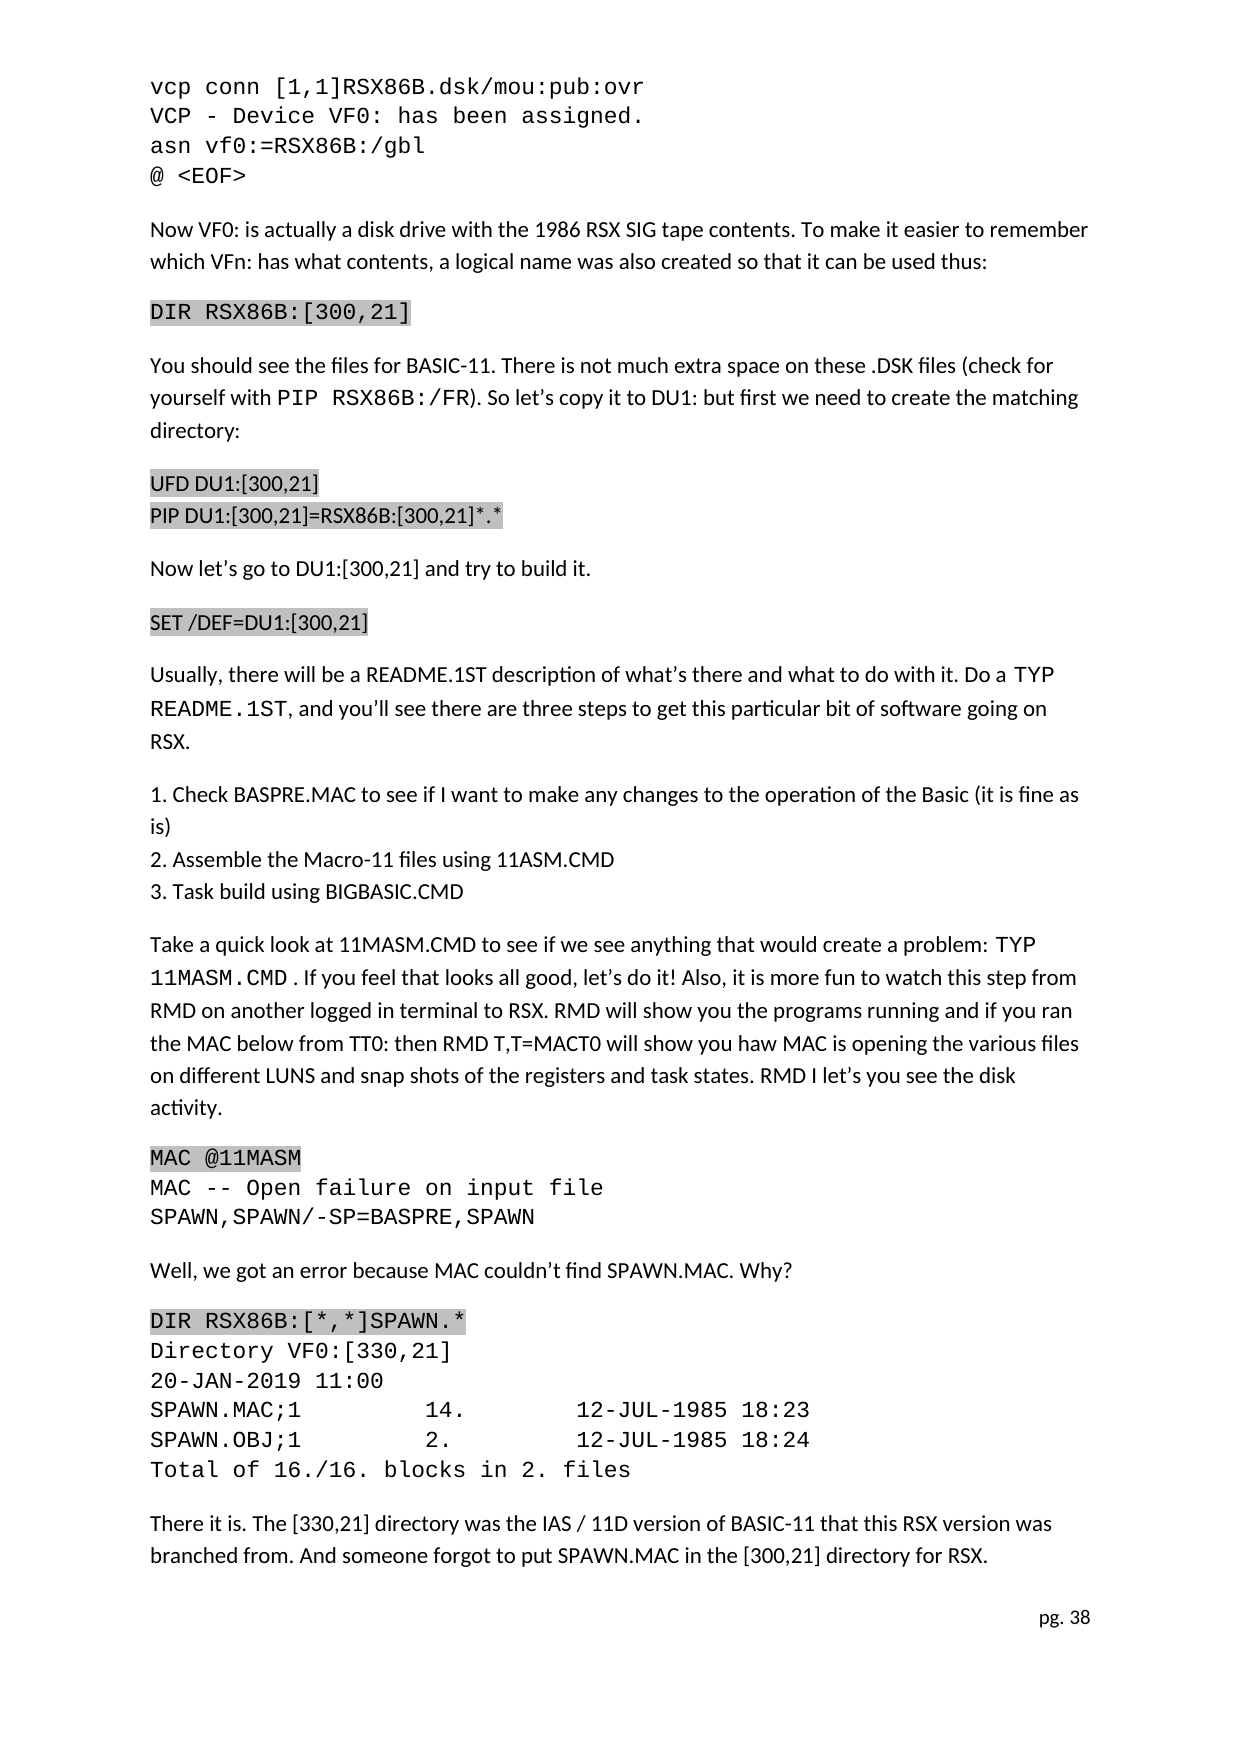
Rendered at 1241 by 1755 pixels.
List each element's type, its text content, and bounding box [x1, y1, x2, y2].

text Usually, there will be a README.1ST description of what’s there and what to do with it. Do a TYP README.1ST, and you’ll see there are three steps to get this particular bit of software going on RSX. [150, 661, 1090, 755]
text SPAWN.MAC;1 14. 12-JUL-1985 18:23 [150, 1399, 1090, 1425]
text 2. Assemble the Macro-11 files using 11ASM.CMD [150, 845, 1090, 873]
text Take a quick look at 11MASM.CMD to see if we see anything that would create a problem: TYP 11MASM.CMD . If you feel that looks all good, let’s do it! Also, it is more fun to watch this step from RMD on another logged in terminal to RSX. RMD will show you the programs running and if you ran the MAC below from TT0: then RMD T,T=MACT0 will show you haw MAC is opening the various files on different LUNS and snap shots of the registers and task states. RMD I let’s you see the disk activity. [150, 930, 1090, 1121]
text Total of 16./16. blocks in 2. files [150, 1458, 1090, 1484]
text 20-JAN-2019 11:00 [150, 1369, 1090, 1395]
text SPAWN,SPAWN/-SP=BASPRE,SPAWN [150, 1206, 1090, 1232]
text @ <EOF> [150, 164, 1090, 190]
text UFD DU1:[300,21] [150, 469, 1090, 497]
text Well, we got an error because MAC couldn’t find SPAWN.MAC. Why? [150, 1256, 1090, 1284]
text You should see the files for BASIC-11. There is not much extra space on these .DSK files (check for yourself with PIP RSX86B:/FR). So let’s copy it to DU1: but first we need to create the matching directory: [150, 351, 1090, 444]
text 3. Task build using BIGBASIC.CMD [150, 877, 1090, 905]
text MAC @11MASM [150, 1146, 1090, 1172]
text MAC -- Open failure on input file [150, 1176, 1090, 1202]
text DIR RSX86B:[300,21] [150, 300, 1090, 326]
text PIP DU1:[300,21]=RSX86B:[300,21]*.* [150, 502, 1090, 529]
text asn vf0:=RSX86B:/gbl [150, 134, 1090, 161]
text Directory VF0:[330,21] [150, 1339, 1090, 1365]
text DIR RSX86B:[*,*]SPAWN.* [150, 1309, 1090, 1335]
text SPAWN.OBJ;1 2. 12-JUL-1985 18:24 [150, 1428, 1090, 1454]
text There it is. The [330,21] directory was the IAS / 11D version of BASIC-11 that this RSX version was branched from. And someone forgot to put SPAWN.MAC in the [300,21] directory for RSX. [150, 1509, 1090, 1569]
text Now VF0: is actually a disk drive with the 1986 RSX SIG tape contents. To make it easier to remember which VFn: has what contents, a logical name was also created so that it can be used thus: [150, 215, 1090, 275]
text SET /DEF=DU1:[300,21] [150, 608, 1090, 636]
text 1. Check BASPRE.MAC to see if I want to make any changes to the operation of the Basic (it is fine as is) [150, 780, 1090, 841]
text vcp conn [1,1]RSX86B.dsk/mou:pub:ovr [150, 75, 1090, 101]
text VCP - Device VF0: has been assigned. [150, 105, 1090, 131]
text Now let’s go to DU1:[300,21] and try to build it. [150, 554, 1090, 583]
